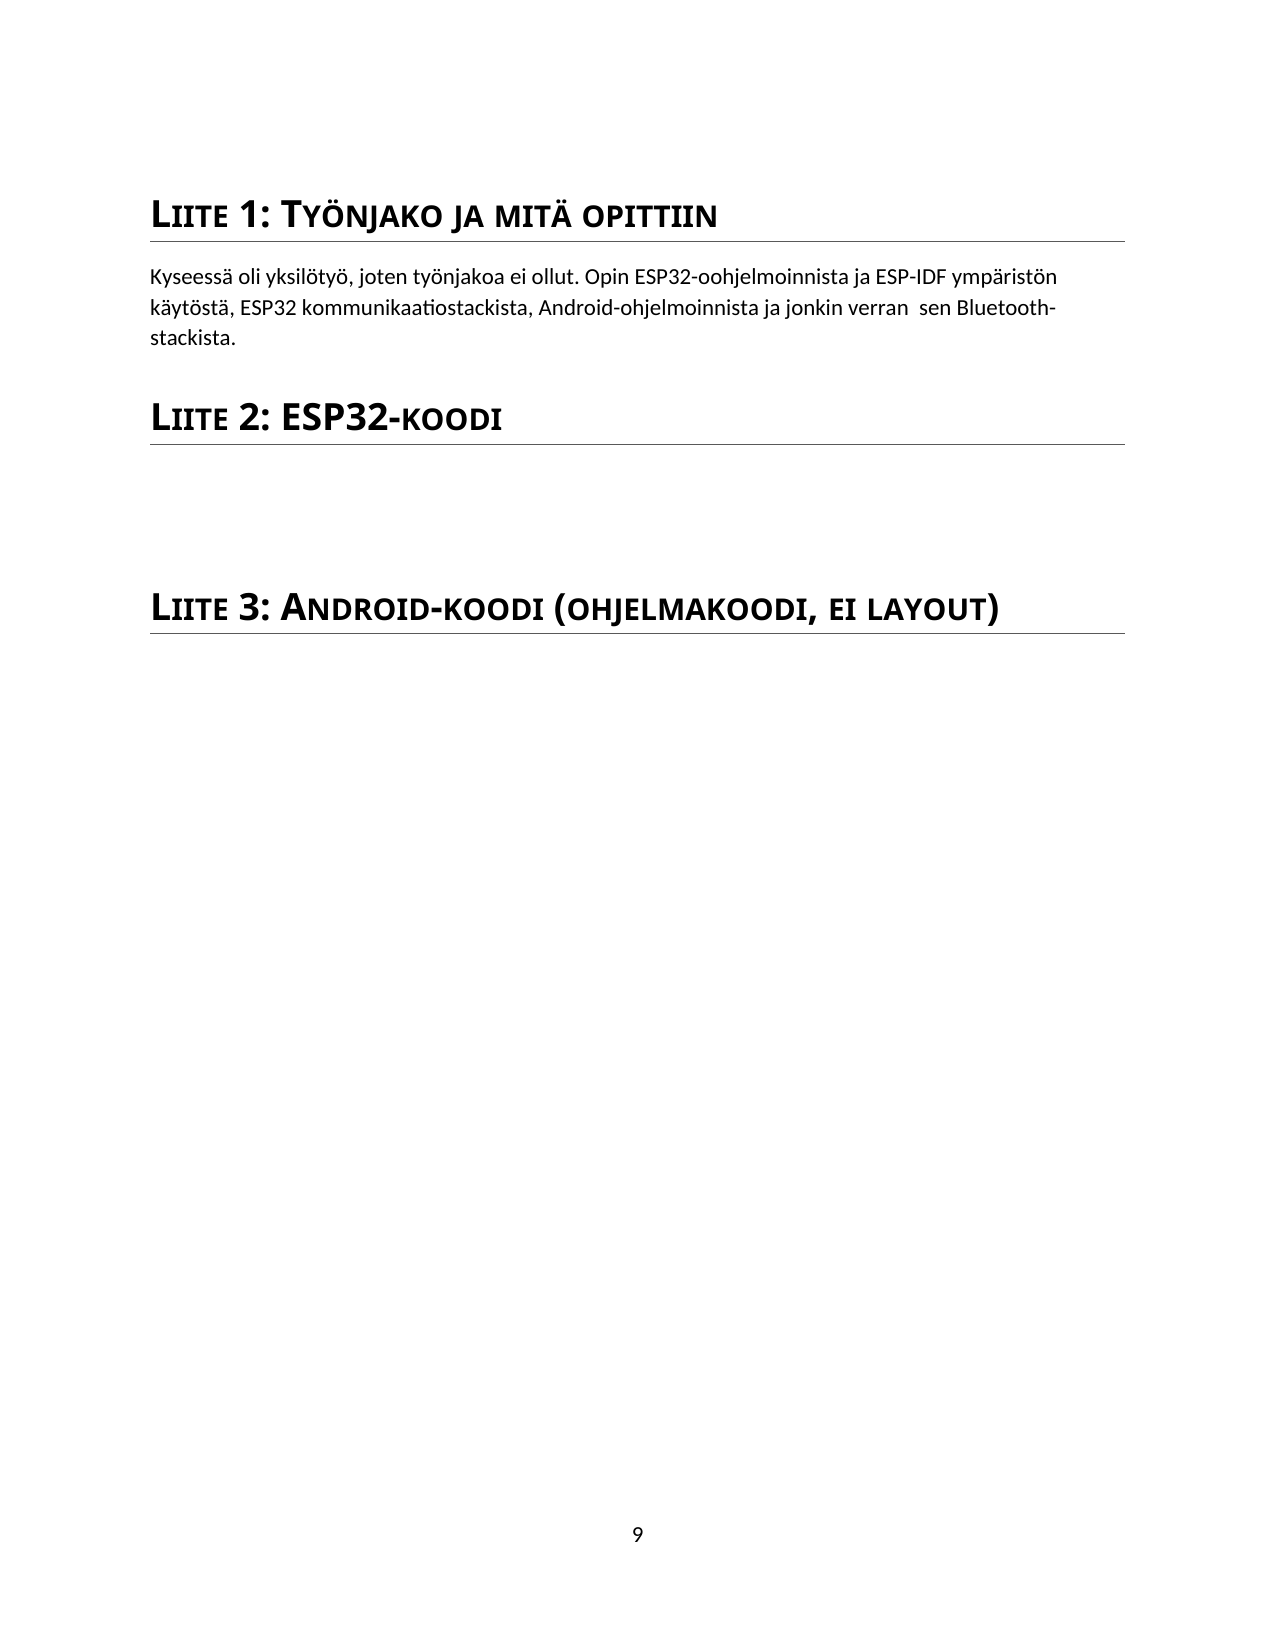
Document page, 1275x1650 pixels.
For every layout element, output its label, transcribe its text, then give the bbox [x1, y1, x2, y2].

text Kyseessä oli yksilötyö, joten työnjakoa ei ollut. Opin ESP32-oohjelmoinnista ja ESP-IDF ympäristön käytöstä, ESP32 kommunikaatiostackista, Android-ohjelmoinnista ja jonkin verran sen Bluetooth-stackista. [150, 262, 1125, 351]
subtitle Liite 1: Työnjako ja mitä opittiin [150, 187, 1125, 241]
subtitle Liite 3: Android-koodi (ohjelmakoodi, ei layout) [150, 580, 1125, 633]
subtitle Liite 2: ESP32-koodi [150, 391, 1125, 444]
